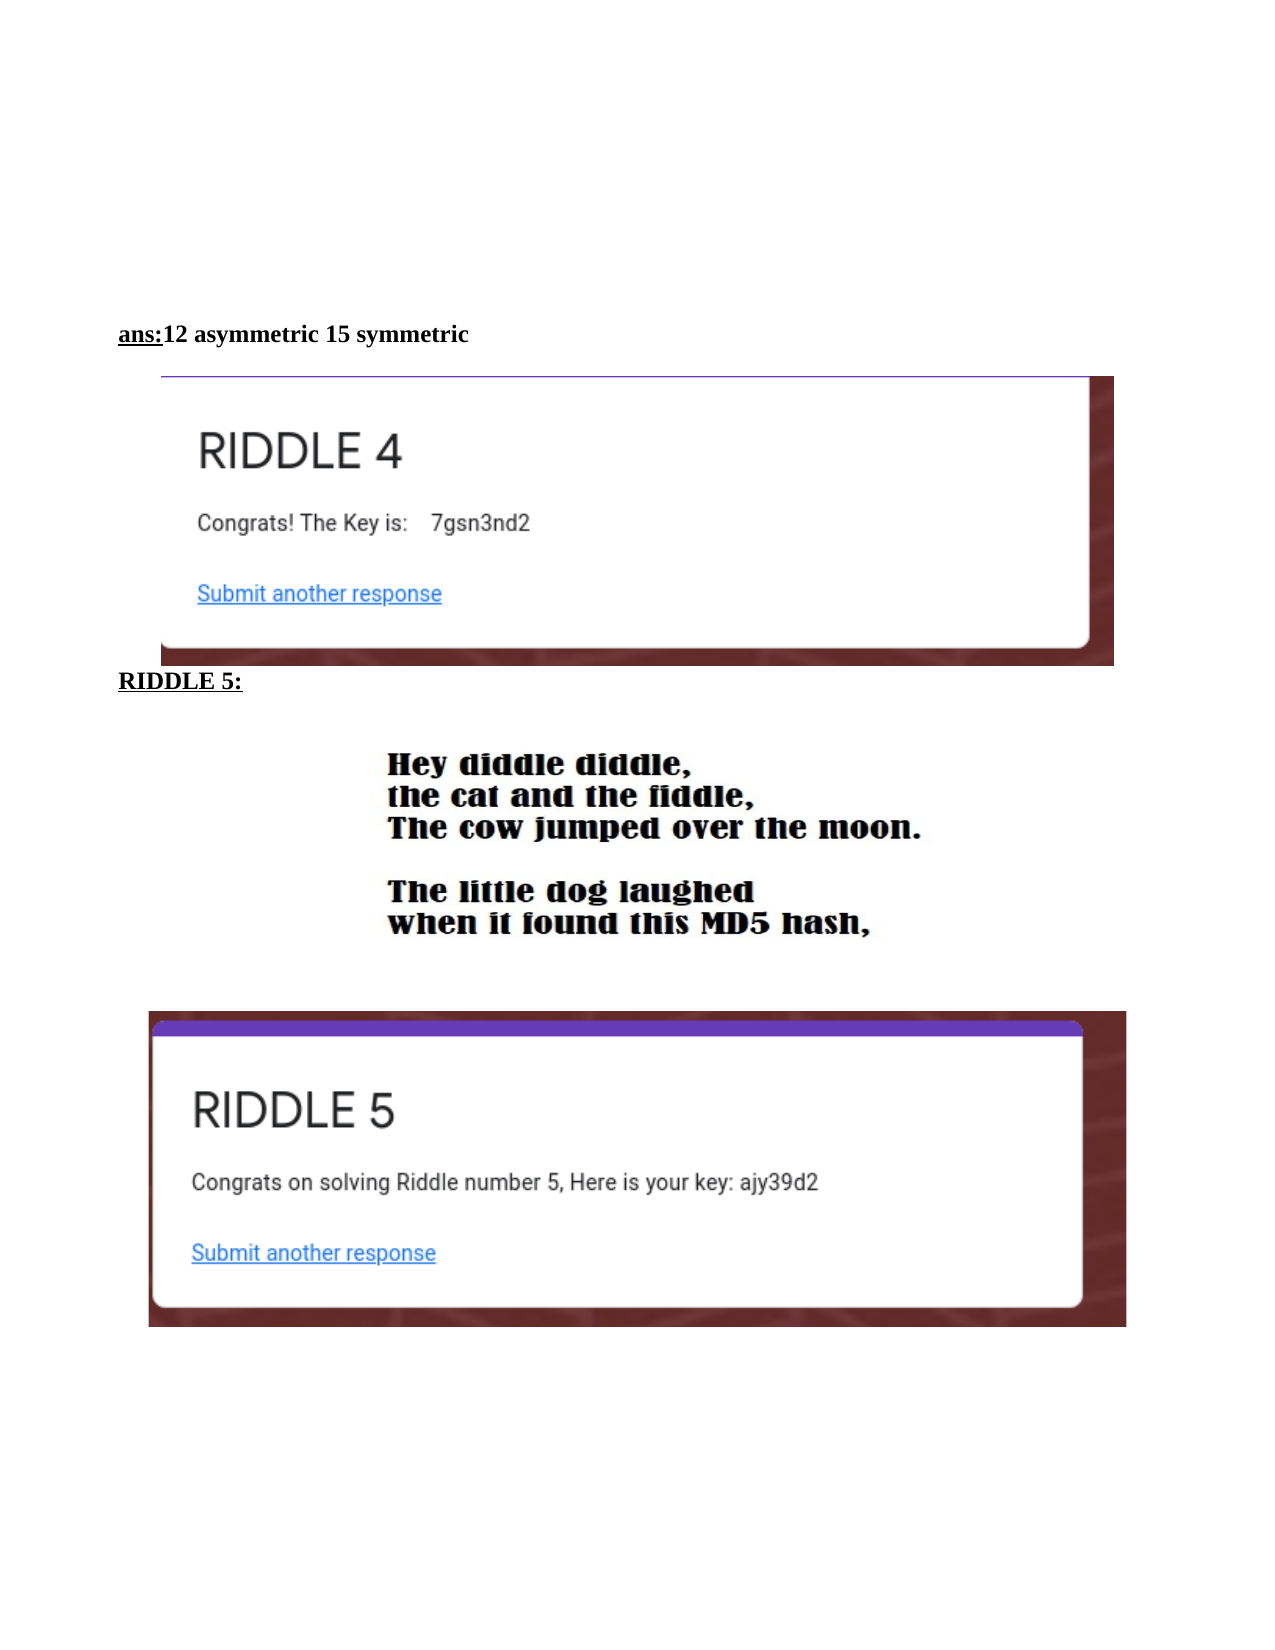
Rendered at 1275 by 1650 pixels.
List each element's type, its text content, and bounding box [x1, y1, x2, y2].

picture [148, 1011, 1127, 1327]
text ans:12 asymmetric 15 symmetric [118, 319, 1157, 348]
text RIDDLE 5: [118, 492, 1157, 695]
picture [343, 726, 986, 962]
picture [161, 376, 1114, 666]
